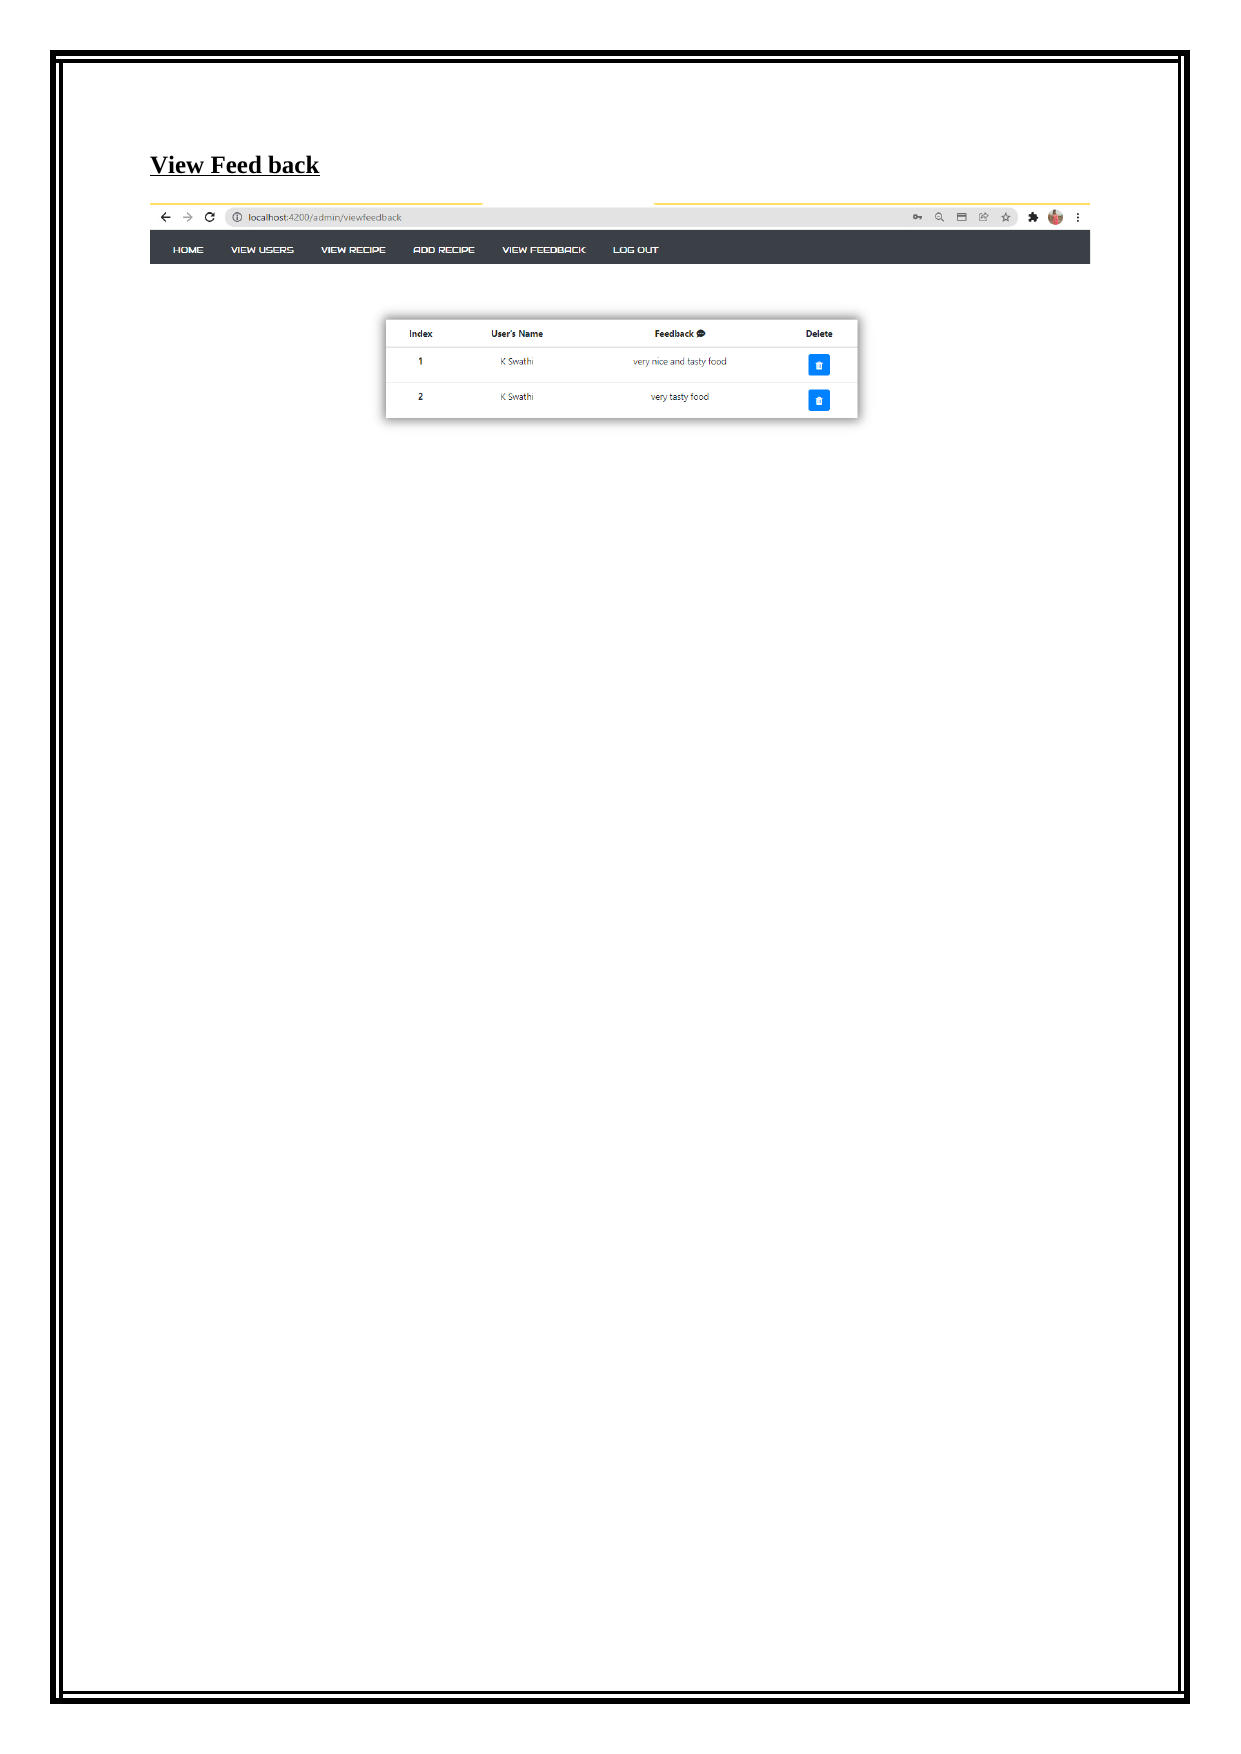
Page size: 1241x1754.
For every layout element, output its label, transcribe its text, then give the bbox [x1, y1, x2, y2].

text View Feed back [150, 150, 1090, 179]
picture [150, 203, 1091, 596]
